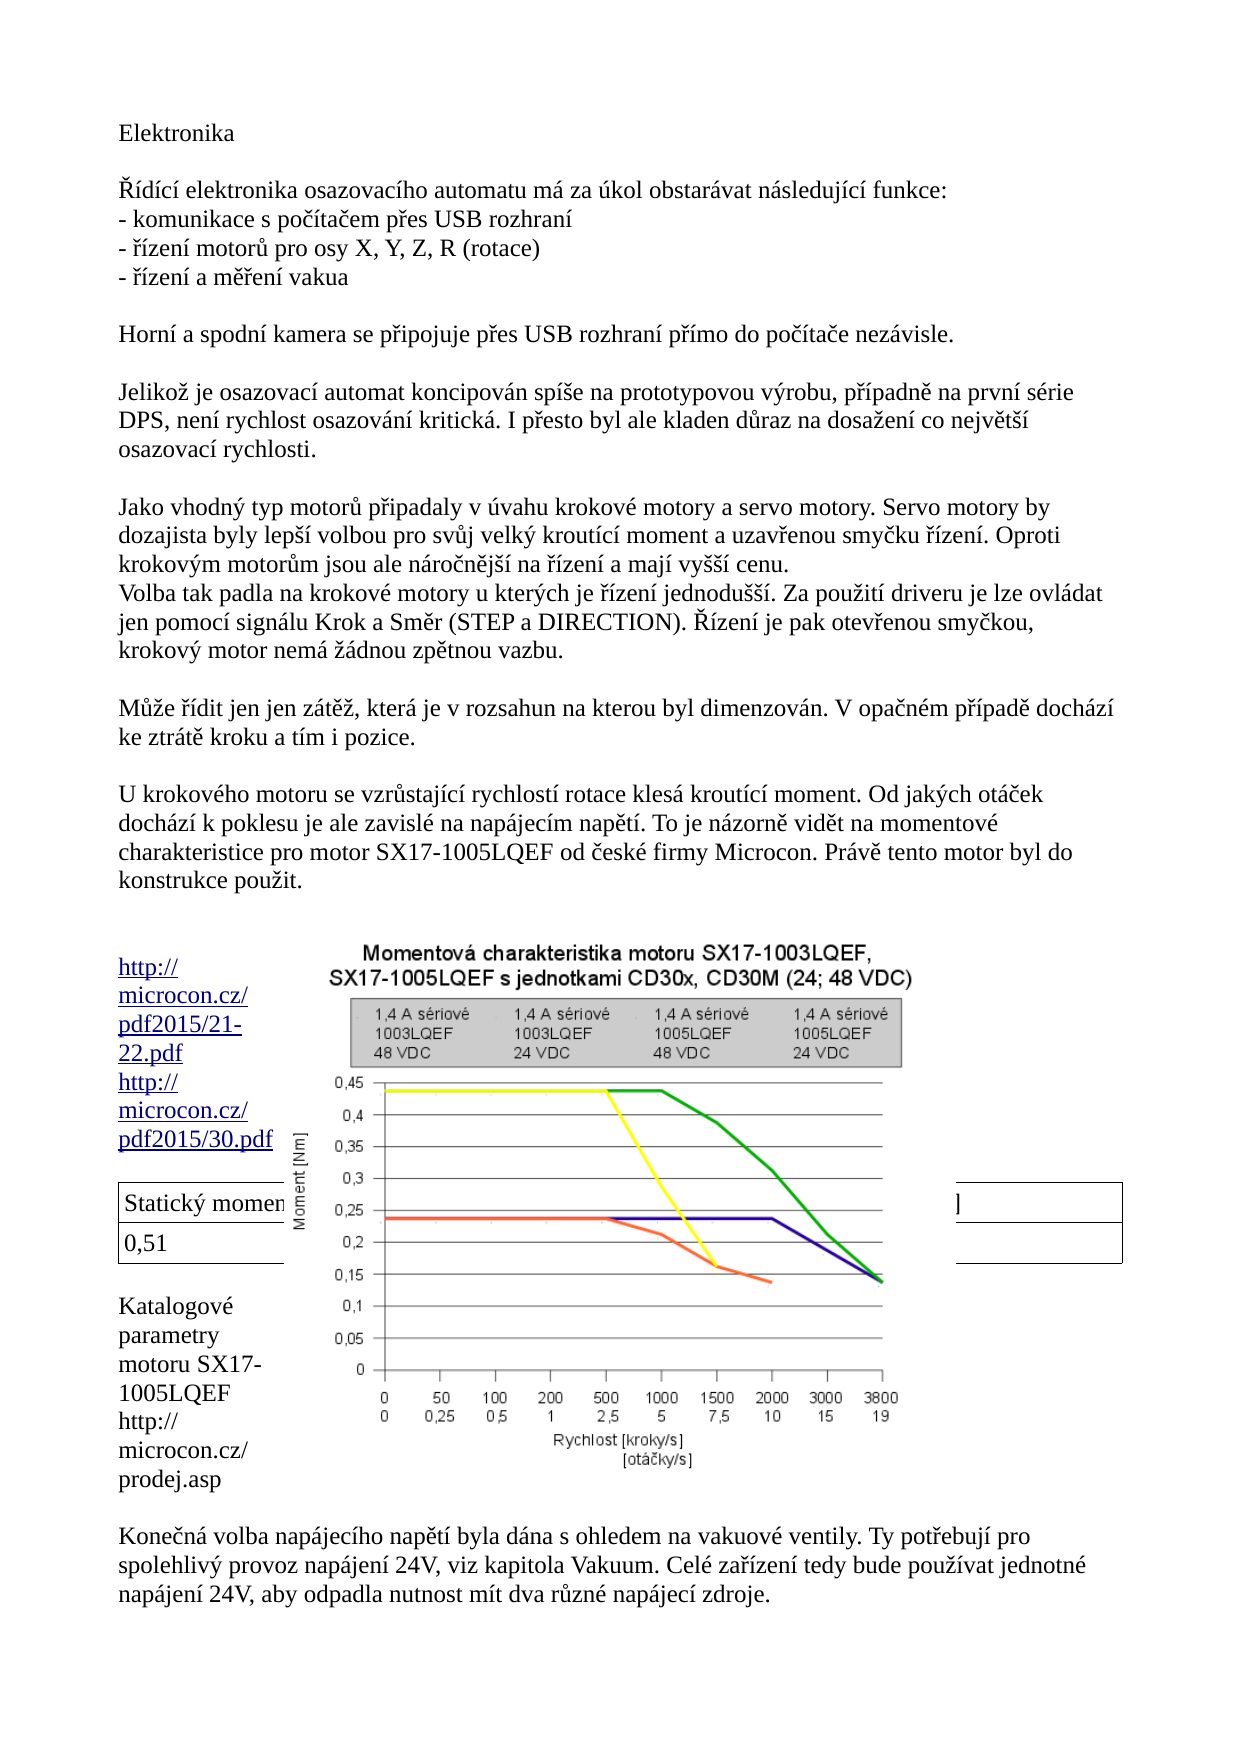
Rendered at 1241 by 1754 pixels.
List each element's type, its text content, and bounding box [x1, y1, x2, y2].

text Může řídit jen jen zátěž, která je v rozsahun na kterou byl dimenzován. V opačném případě dochází ke ztrátě kroku a tím i pozice. [118, 693, 1122, 751]
table_cell 0,51 [119, 1223, 283, 1262]
text Elektronika [118, 118, 1122, 147]
text http://microcon.cz/pdf2015/21-22.pdf [118, 952, 283, 1067]
text Jelikož je osazovací automat koncipován spíše na prototypovou výrobu, případně na první série DPS, není rychlost osazování kritická. I přesto byl ale kladen důraz na dosažení co největší osazovací rychlosti. [118, 377, 1122, 463]
text U krokového motoru se vzrůstající rychlostí rotace klesá kroutící moment. Od jakých otáček dochází k poklesu je ale zavislé na napájecím napětí. To je názorně vidět na momentové charakteristice pro motor SX17-1005LQEF od české firmy Microcon. Právě tento motor byl do konstrukce použit. [118, 779, 1122, 894]
table_header Krok [°] [957, 1183, 1122, 1222]
text [957, 952, 1122, 1067]
text Volba tak padla na krokové motory u kterých je řízení jednodušší. Za použití driveru je lze ovládat jen pomocí signálu Krok a Směr (STEP a DIRECTION). Řízení je pak otevřenou smyčkou, krokový motor nemá žádnou zpětnou vazbu. [118, 578, 1122, 664]
text http://microcon.cz/prodej.asp [118, 1406, 283, 1493]
picture [283, 923, 957, 1507]
table_cell 1,8 [957, 1223, 1122, 1262]
text - komunikace s počítačem přes USB rozhraní [118, 204, 1122, 233]
text Jako vhodný typ motorů připadaly v úvahu krokové motory a servo motory. Servo motory by dozajista byly lepší volbou pro svůj velký kroutící moment a uzavřenou smyčku řízení. Oproti krokovým motorům jsou ale náročnější na řízení a mají vyšší cenu. [118, 492, 1122, 578]
table_header Statický moment [Nm] [119, 1183, 283, 1222]
text Řídící elektronika osazovacího automatu má za úkol obstarávat následující funkce: [118, 176, 1122, 204]
text Katalogové parametry motoru SX17-1005LQEF [118, 1291, 283, 1406]
text Konečná volba napájecího napětí byla dána s ohledem na vakuové ventily. Ty potřebují pro spolehlivý provoz napájení 24V, viz kapitola Vakuum. Celé zařízení tedy bude používat jednotné napájení 24V, aby odpadla nutnost mít dva různé napájecí zdroje. [118, 1521, 1122, 1608]
text Horní a spodní kamera se připojuje přes USB rozhraní přímo do počítače nezávisle. [118, 319, 1122, 377]
text [957, 1406, 1122, 1493]
text - řízení a měření vakua [118, 262, 1122, 291]
text [957, 1291, 1122, 1406]
text - řízení motorů pro osy X, Y, Z, R (rotace) [118, 233, 1122, 262]
text [957, 1067, 1122, 1153]
text http://microcon.cz/pdf2015/30.pdf [118, 1067, 283, 1153]
